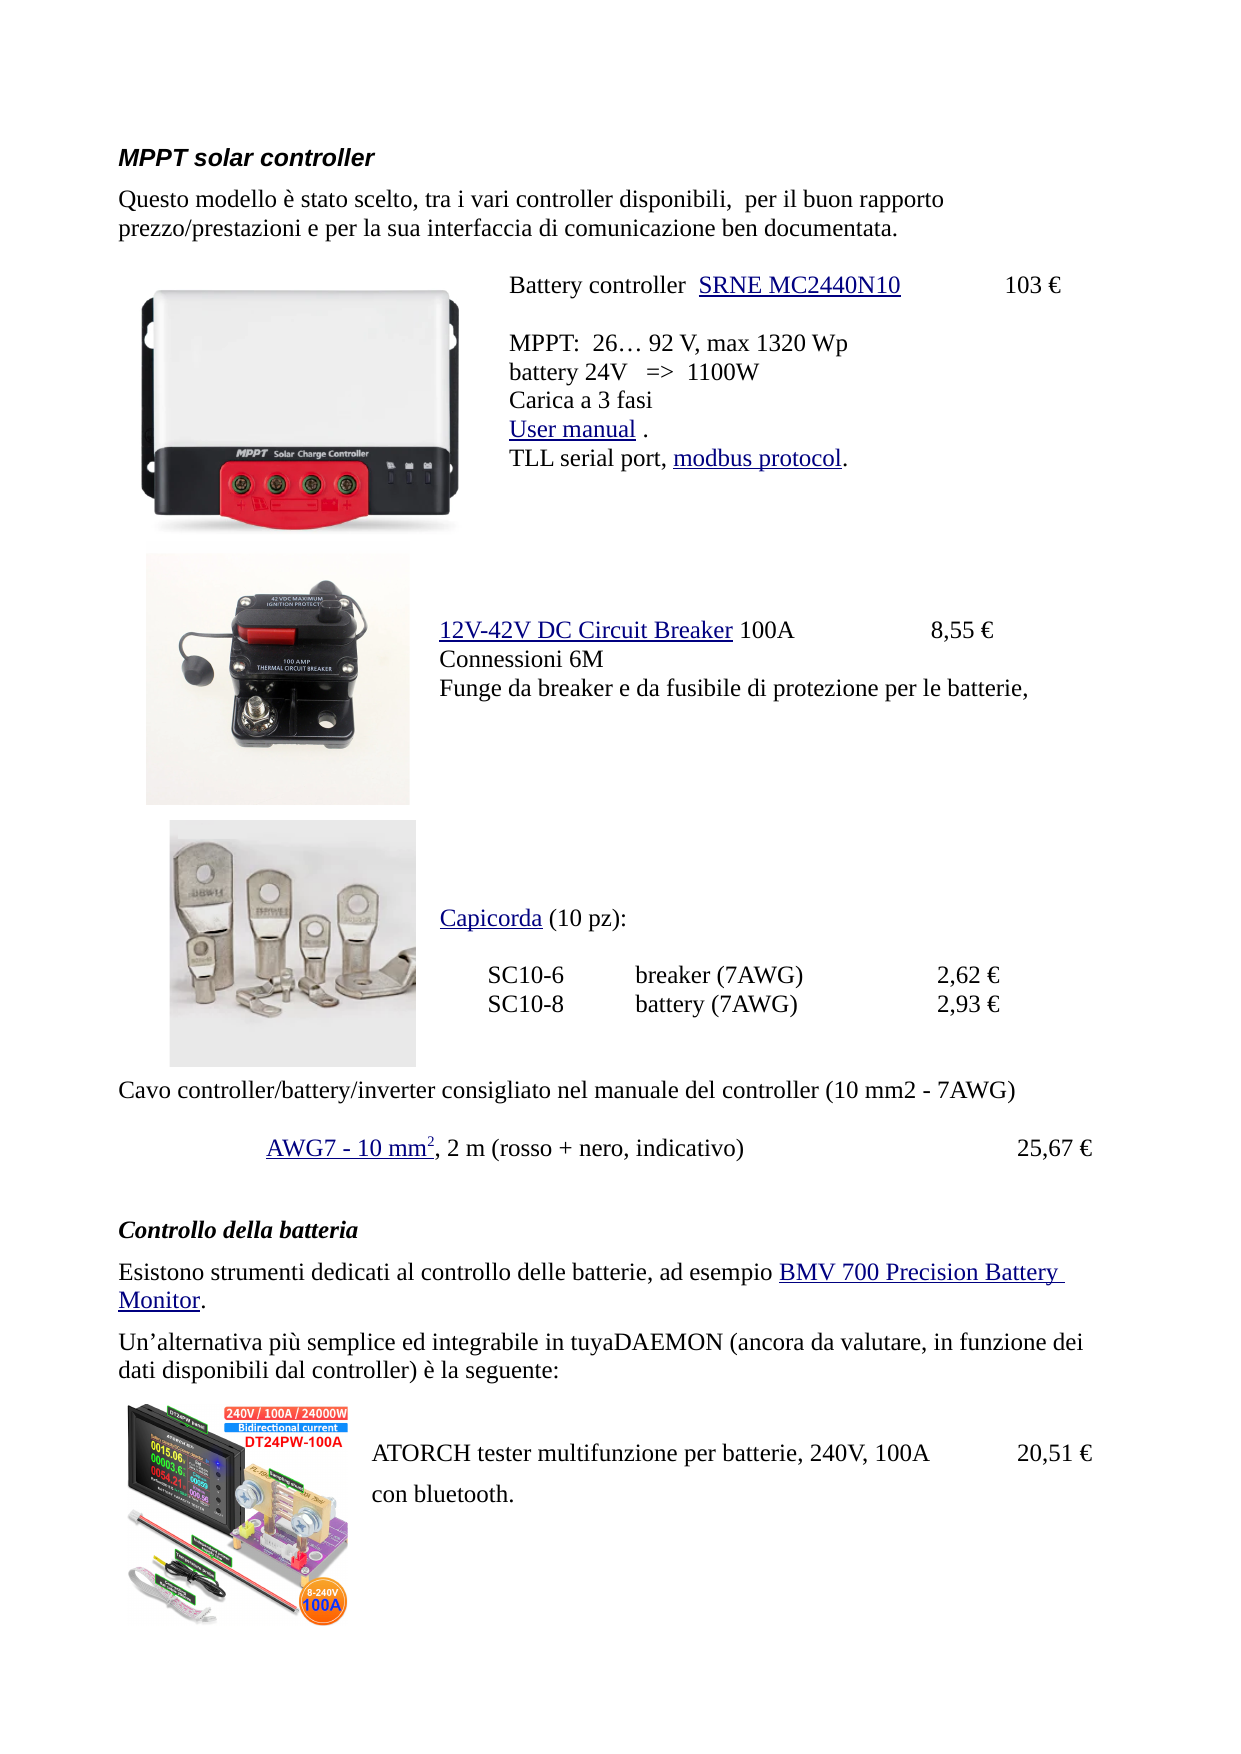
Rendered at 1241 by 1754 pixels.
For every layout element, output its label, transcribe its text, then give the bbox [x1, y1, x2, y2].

text TLL serial port, modbus protocol. [486, 443, 1122, 472]
text [118, 960, 169, 989]
text Carica a 3 fasi [486, 385, 1122, 414]
text [118, 644, 146, 673]
text Controllo della batteria [118, 1215, 1122, 1244]
subtitle MPPT solar controller [118, 143, 1122, 172]
picture [169, 820, 416, 1067]
text battery 24V => 1100W [486, 357, 1122, 385]
text [118, 615, 146, 644]
text ATORCH tester multifunzione per batterie, 240V, 100A 20,51 € [348, 1438, 1122, 1467]
text Battery controller SRNE MC2440N10 103 € [486, 270, 1122, 299]
text [118, 989, 169, 1018]
picture [126, 1404, 348, 1626]
text Capicorda (10 pz): [416, 903, 1122, 932]
text User manual . [486, 414, 1122, 443]
text MPPT: 26… 92 V, max 1320 Wp [486, 328, 1122, 357]
text Cavo controller/battery/inverter consigliato nel manuale del controller (10 mm2 - 7AWG) [118, 1075, 1122, 1104]
text SC10-6 breaker (7AWG) 2,62 € [416, 960, 1122, 989]
text Un’alternativa più semplice ed integrabile in tuyaDAEMON (ancora da valutare, in funzione dei dati disponibili dal controller) è la seguente: [118, 1327, 1122, 1384]
text Connessioni 6M [410, 644, 1122, 673]
picture [117, 268, 486, 805]
text Questo modello è stato scelto, tra i vari controller disponibili, per il buon rapporto prezzo/prestazioni e per la sua interfaccia di comunicazione ben documentata. [118, 184, 1122, 242]
text [118, 903, 169, 932]
text Funge da breaker e da fusibile di protezione per le batterie, [410, 673, 1122, 702]
text Esistono strumenti dedicati al controllo delle batterie, ad esempio BMV 700 Precision Battery Monitor. [118, 1257, 1122, 1314]
text 12V-42V DC Circuit Breaker 100A 8,55 € [410, 615, 1122, 644]
text AWG7 - 10 mm2, 2 m (rosso + nero, indicativo) 25,67 € [118, 1133, 1122, 1162]
text SC10-8 battery (7AWG) 2,93 € [416, 989, 1122, 1018]
text con bluetooth. [348, 1479, 1122, 1508]
